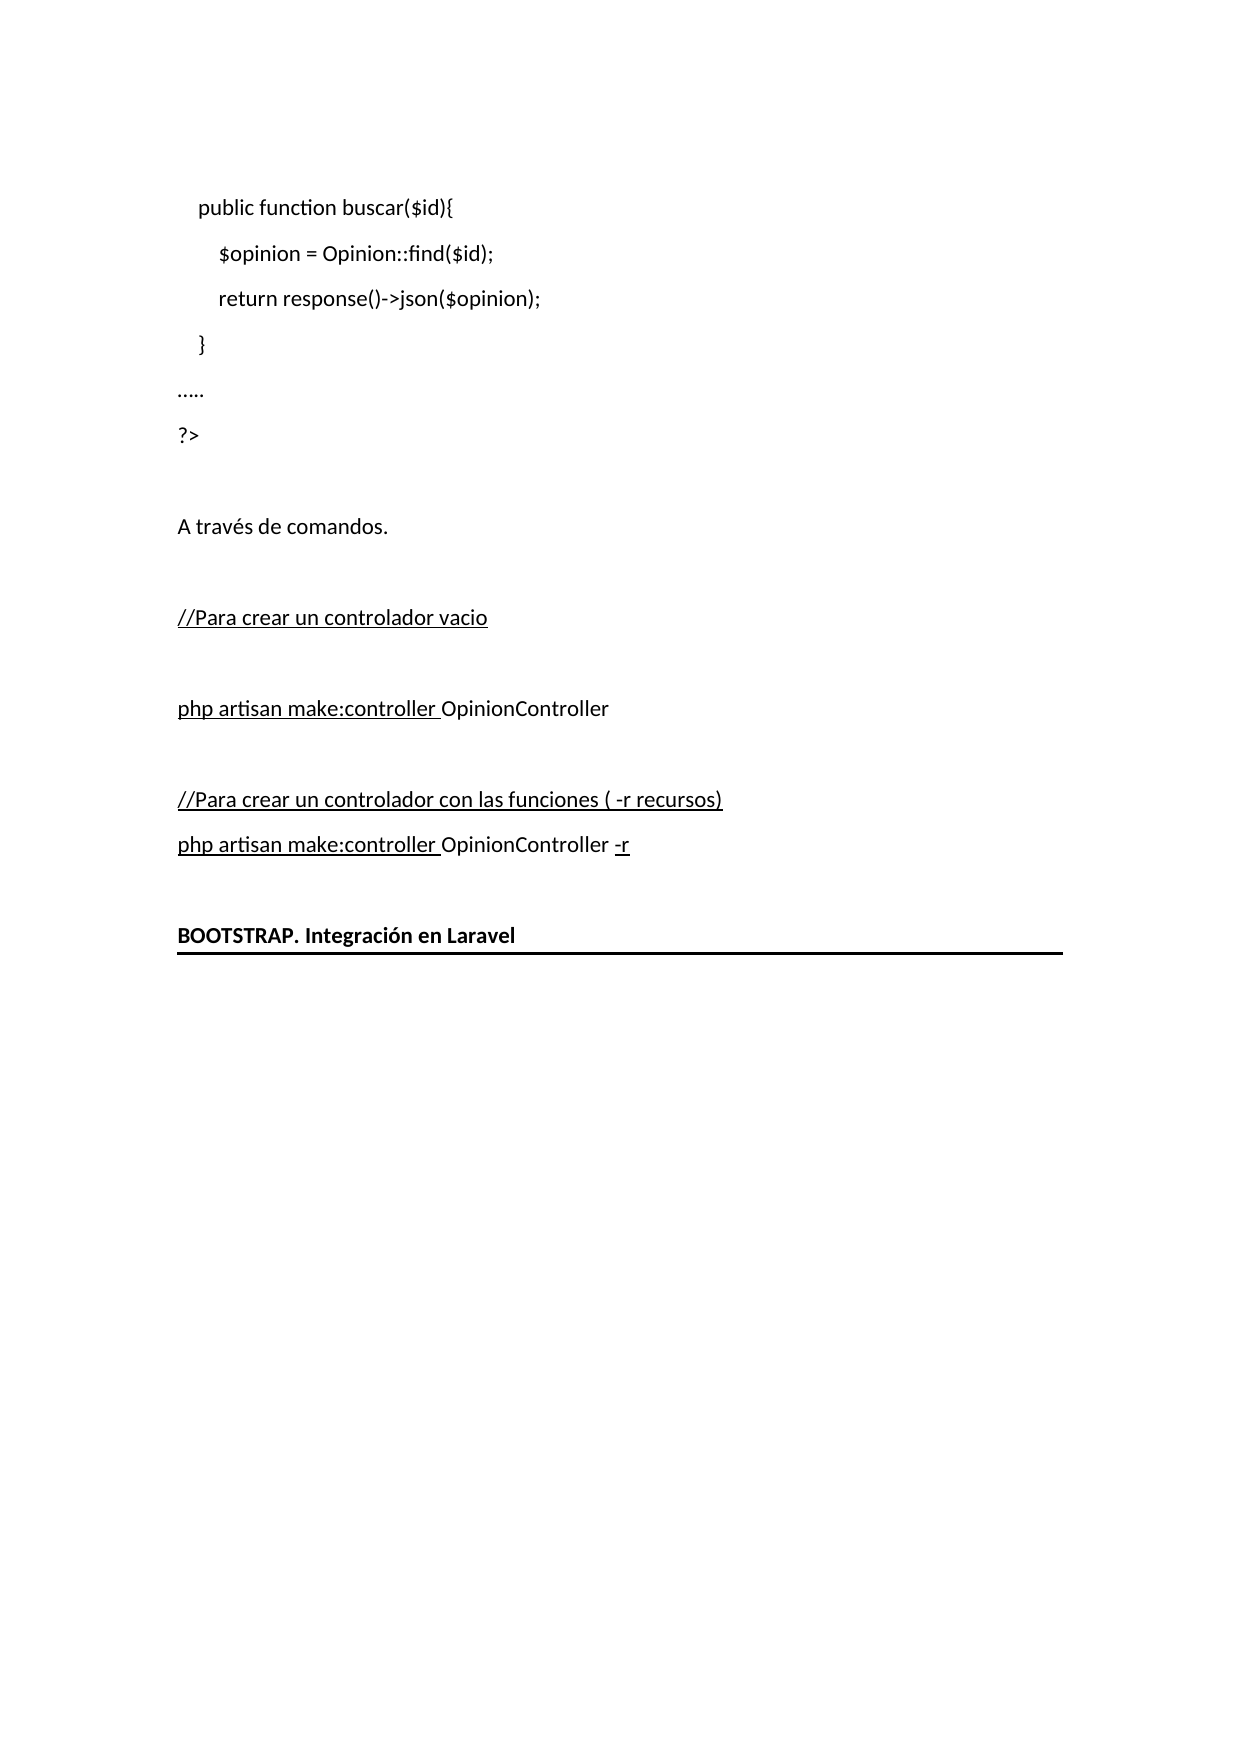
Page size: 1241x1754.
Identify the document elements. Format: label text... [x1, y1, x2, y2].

text //Para crear un controlador vacio [177, 603, 1063, 631]
text ….. [177, 375, 1063, 403]
text php artisan make:controller OpinionController -r [177, 830, 1063, 858]
text php artisan make:controller OpinionController [177, 694, 1063, 722]
text ?> [177, 421, 1063, 449]
text public function buscar($id){ [177, 193, 1063, 221]
text return response()->json($opinion); [177, 284, 1063, 312]
text BOOTSTRAP. Integración en Laravel [177, 921, 1063, 952]
text $opinion = Opinion::find($id); [177, 239, 1063, 267]
text } [177, 330, 1063, 358]
text A través de comandos. [177, 512, 1063, 540]
text //Para crear un controlador con las funciones ( -r recursos) [177, 785, 1063, 813]
